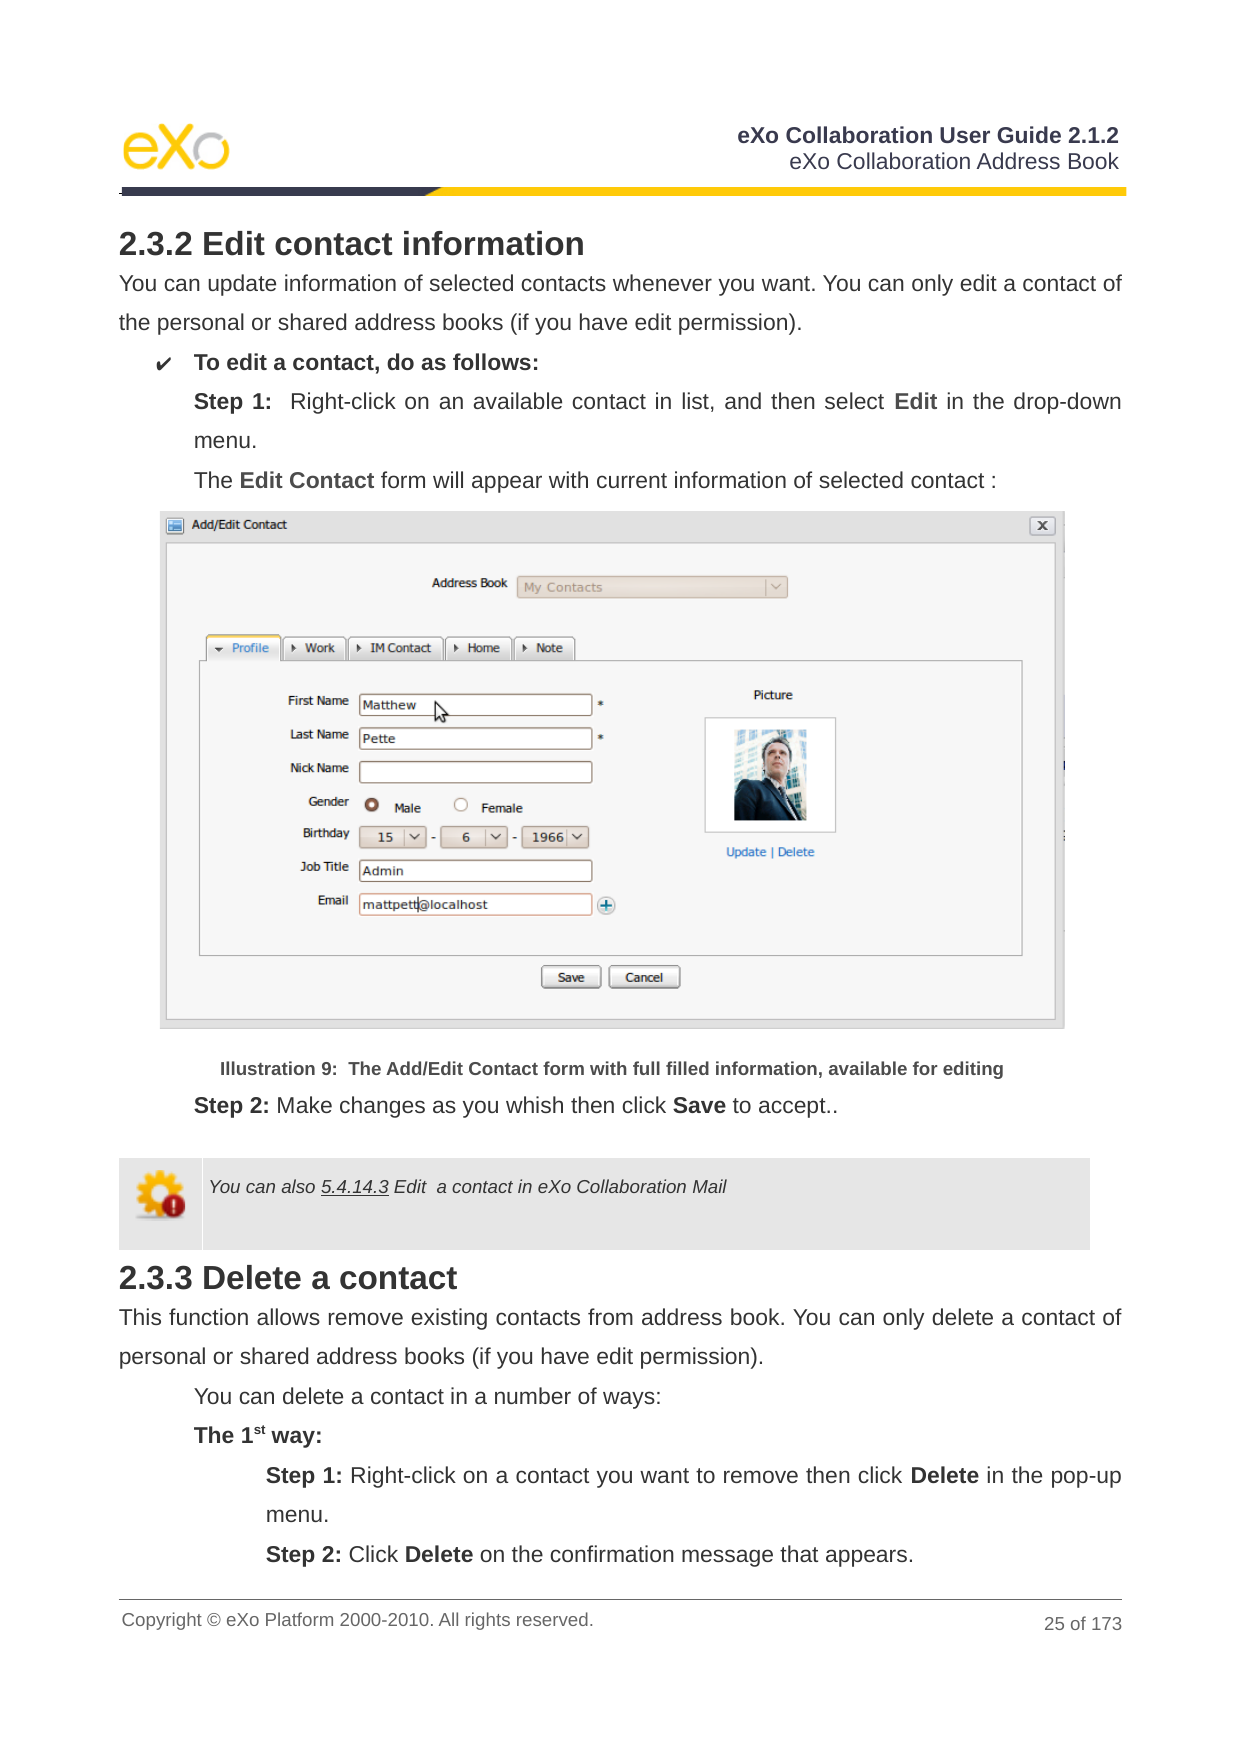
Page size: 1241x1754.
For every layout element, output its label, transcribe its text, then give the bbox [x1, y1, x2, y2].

table_header [119, 1158, 202, 1250]
text This function allows remove existing contacts from address book. You can only delete a contact of personal or shared address books (if you have edit permission). [118, 1304, 1122, 1369]
list Step 2: Make changes as you whish then click Save to accept.. [142, 506, 1122, 1119]
picture [159, 511, 1065, 1029]
picture [135, 1170, 186, 1221]
list Illustration 9: The Add/Edit Contact form with full filled information, available for editing [142, 587, 1083, 1079]
picture [121, 187, 1127, 196]
list Step 1: Right-click on a contact you want to remove then click Delete in the pop-up menu. [228, 1462, 1122, 1527]
text You can update information of selected contacts whenever you want. You can only edit a contact of the personal or shared address books (if you have edit permission). [118, 269, 1122, 335]
table_header You can also 5.4.14.3 Edit a contact in eXo Collaboration Mail [203, 1158, 1090, 1250]
list The Edit Contact form will appear with current information of selected contact : [156, 467, 1122, 493]
list To edit a contact, do as follows: [156, 348, 1122, 375]
list You can delete a contact in a number of ways: [156, 1383, 1122, 1409]
list Step 1: Right-click on an available contact in list, and then select Edit in the drop-down menu. [156, 388, 1122, 454]
list Step 2: Click Delete on the confirmation message that appears. [228, 1541, 1122, 1567]
subtitle Edit contact information [118, 223, 1122, 262]
picture [123, 123, 230, 170]
list The 1st way: [156, 1422, 1122, 1448]
subtitle Delete a contact [118, 1258, 1122, 1296]
